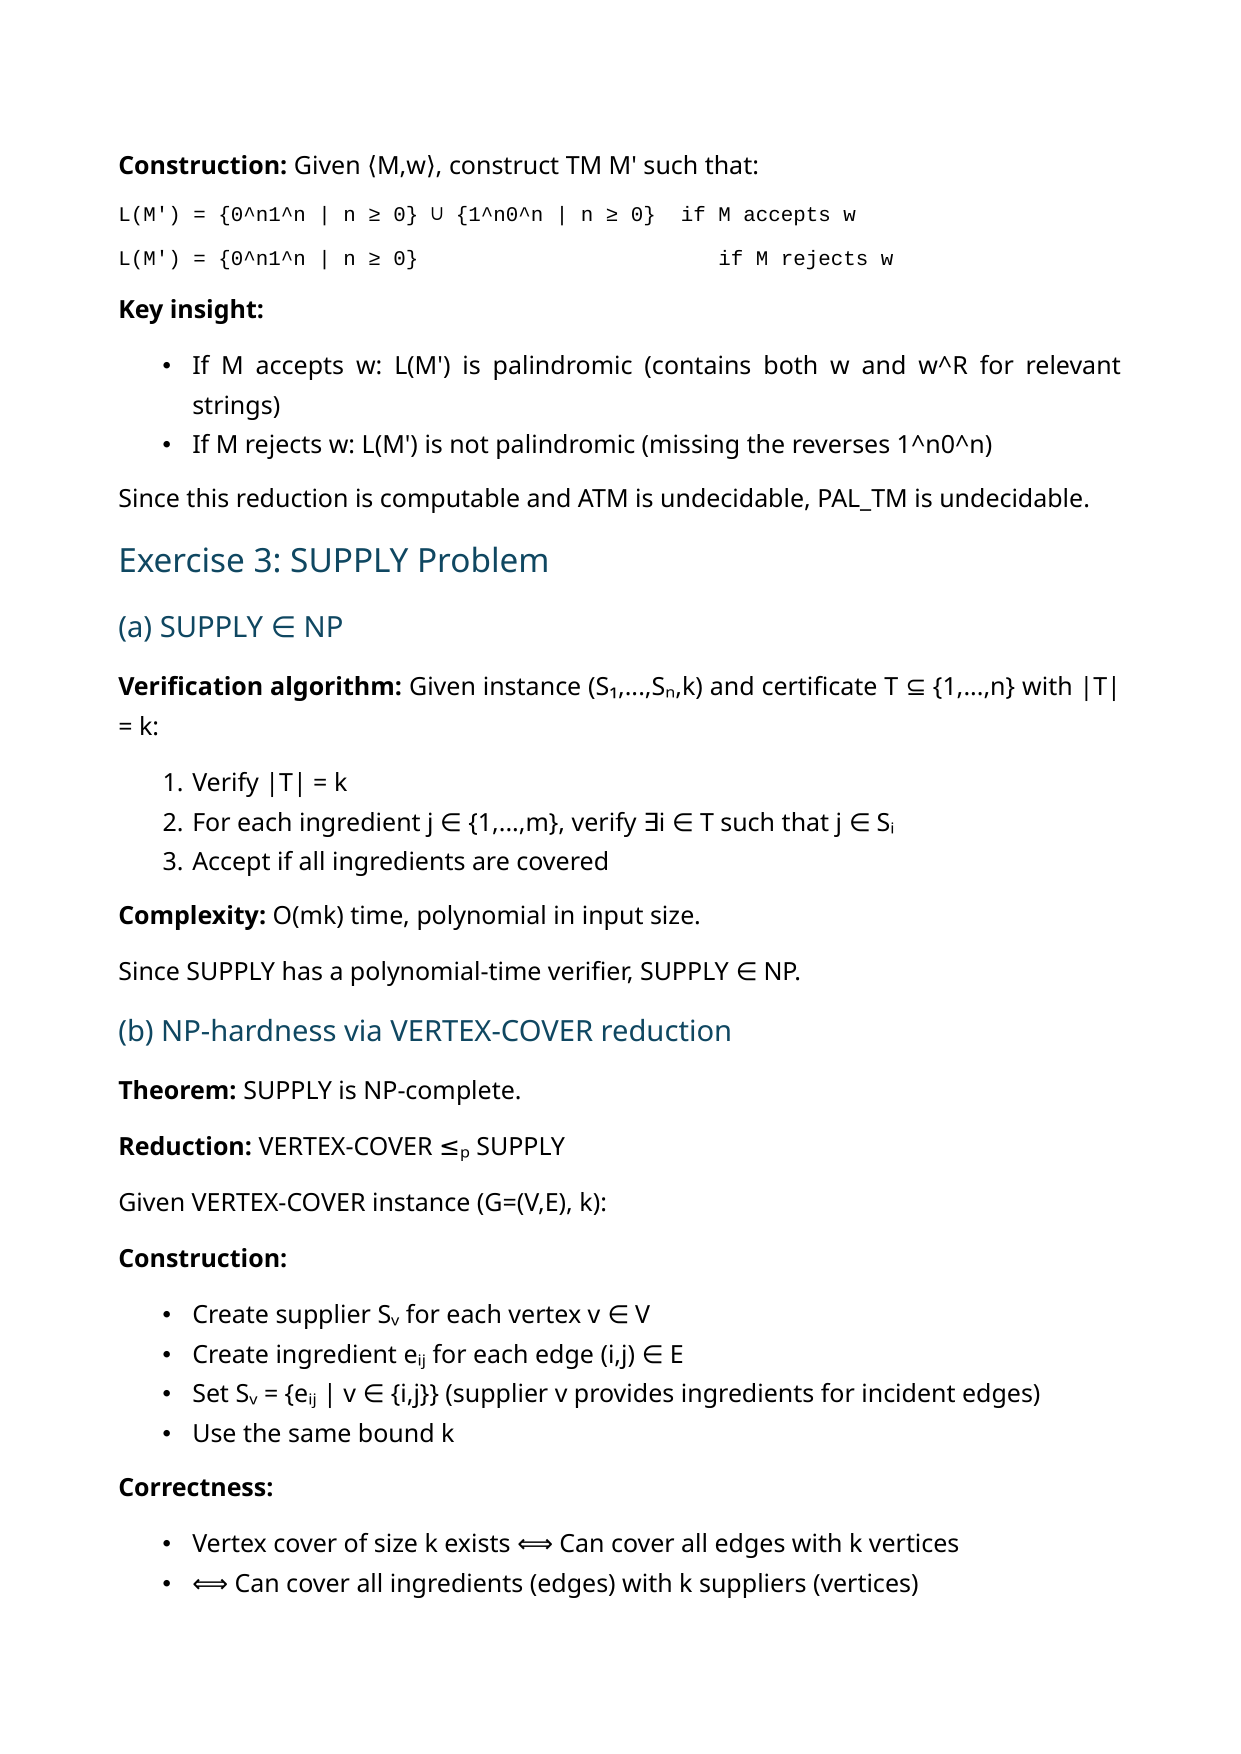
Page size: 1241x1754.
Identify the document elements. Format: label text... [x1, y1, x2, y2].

list Create supplier Sᵥ for each vertex v ∈ V [162, 1297, 1122, 1331]
subtitle Exercise 3: SUPPLY Problem [118, 537, 1122, 583]
list Create ingredient eᵢⱼ for each edge (i,j) ∈ E [162, 1337, 1122, 1371]
list Use the same bound k [162, 1416, 1122, 1450]
list For each ingredient j ∈ {1,...,m}, verify ∃i ∈ T such that j ∈ Sᵢ [162, 804, 1122, 838]
text L(M') = {0^n1^n | n ≥ 0} ∪ {1^n0^n | n ≥ 0} if M accepts w [118, 204, 1122, 227]
text Complexity: O(mk) time, polynomial in input size. [118, 898, 1122, 932]
text Reduction: VERTEX-COVER ≤ₚ SUPPLY [118, 1129, 1122, 1163]
list Accept if all ingredients are covered [162, 844, 1122, 878]
text Since this reduction is computable and ATM is undecidable, PAL_TM is undecidable. [118, 481, 1122, 515]
list ⟺ Can cover all ingredients (edges) with k suppliers (vertices) [162, 1565, 1122, 1599]
list If M rejects w: L(M') is not palindromic (missing the reverses 1^n0^n) [162, 427, 1122, 461]
text Construction: Given ⟨M,w⟩, construct TM M' such that: [118, 148, 1122, 182]
text Given VERTEX-COVER instance (G=(V,E), k): [118, 1185, 1122, 1219]
text L(M') = {0^n1^n | n ≥ 0} if M rejects w [118, 248, 1122, 271]
text Since SUPPLY has a polynomial-time verifier, SUPPLY ∈ NP. [118, 954, 1122, 988]
text Construction: [118, 1241, 1122, 1275]
list Set Sᵥ = {eᵢⱼ | v ∈ {i,j}} (supplier v provides ingredients for incident edges) [162, 1376, 1122, 1410]
list Vertex cover of size k exists ⟺ Can cover all edges with k vertices [162, 1526, 1122, 1560]
list If M accepts w: L(M') is palindromic (contains both w and w^R for relevant strings) [162, 348, 1122, 422]
text Correctness: [118, 1470, 1122, 1504]
text Theorem: SUPPLY is NP-complete. [118, 1073, 1122, 1107]
text Verification algorithm: Given instance (S₁,...,Sₙ,k) and certificate T ⊆ {1,...,n} with |T| = k: [118, 669, 1122, 743]
text Key insight: [118, 292, 1122, 326]
subtitle (a) SUPPLY ∈ NP [118, 606, 1122, 646]
subtitle (b) NP-hardness via VERTEX-COVER reduction [118, 1010, 1122, 1050]
list Verify |T| = k [162, 765, 1122, 799]
